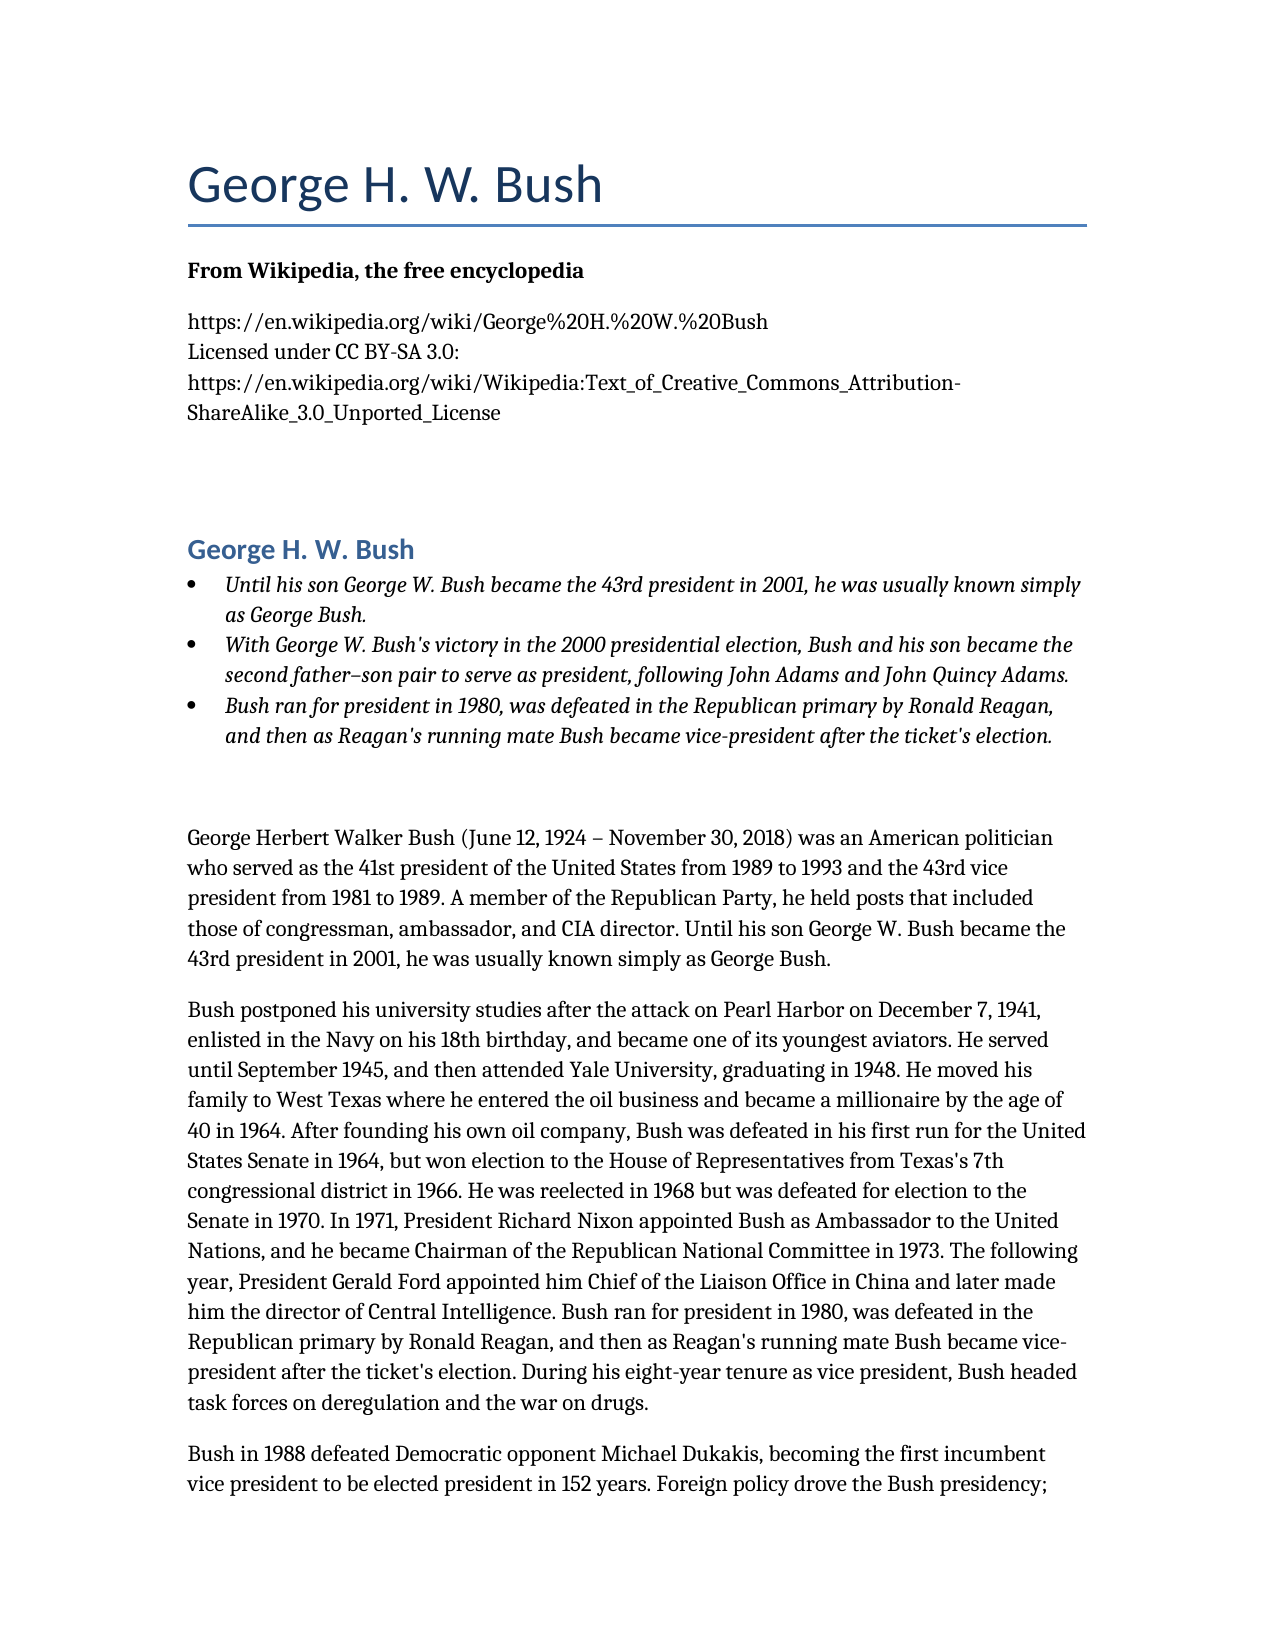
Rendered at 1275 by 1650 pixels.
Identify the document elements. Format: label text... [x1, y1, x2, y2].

list With George W. Bush's victory in the 2000 presidential election, Bush and his son became the second father–son pair to serve as president, following John Adams and John Quincy Adams. [187, 632, 1087, 689]
text Bush in 1988 defeated Democratic opponent Michael Dukakis, becoming the first incumbent vice president to be elected president in 152 years. Foreign policy drove the Bush presidency; [187, 1440, 1087, 1497]
text Bush postponed his university studies after the attack on Pearl Harbor on December 7, 1941, enlisted in the Navy on his 18th birthday, and became one of its youngest aviators. He served until September 1945, and then attended Yale University, graduating in 1948. He moved his family to West Texas where he entered the oil business and became a millionaire by the age of 40 in 1964. After founding his own oil company, Bush was defeated in his first run for the United States Senate in 1964, but won election to the House of Representatives from Texas's 7th congressional district in 1966. He was reelected in 1968 but was defeated for election to the Senate in 1970. In 1971, President Richard Nixon appointed Bush as Ambassador to the United Nations, and he became Chairman of the Republican National Committee in 1973. The following year, President Gerald Ford appointed him Chief of the Liaison Office in China and later made him the director of Central Intelligence. Bush ran for president in 1980, was defeated in the Republican primary by Ronald Reagan, and then as Reagan's running mate Bush became vice-president after the ticket's election. During his eight-year tenure as vice president, Bush headed task forces on deregulation and the war on drugs. [187, 997, 1087, 1416]
text From Wikipedia, the free encyclopedia [187, 258, 1087, 284]
list Bush ran for president in 1980, was defeated in the Republican primary by Ronald Reagan, and then as Reagan's running mate Bush became vice-president after the ticket's election. [187, 692, 1087, 749]
list Until his son George W. Bush became the 43rd president in 2001, he was usually known simply as George Bush. [187, 572, 1087, 628]
title George H. W. Bush [187, 150, 1087, 227]
subtitle George H. W. Bush [187, 531, 1087, 566]
text https://en.wikipedia.org/wiki/George%20H.%20W.%20Bush Licensed under CC BY-SA 3.0: https://en.wikipedia.org/wiki/Wikipedia:Text_of_Creative_Commons_Attribution-ShareAlike_3.0_Unported_License [187, 309, 1087, 426]
text George Herbert Walker Bush (June 12, 1924 – November 30, 2018) was an American politician who served as the 41st president of the United States from 1989 to 1993 and the 43rd vice president from 1981 to 1989. A member of the Republican Party, he held posts that included those of congressman, ambassador, and CIA director. Until his son George W. Bush became the 43rd president in 2001, he was usually known simply as George Bush. [187, 825, 1087, 972]
